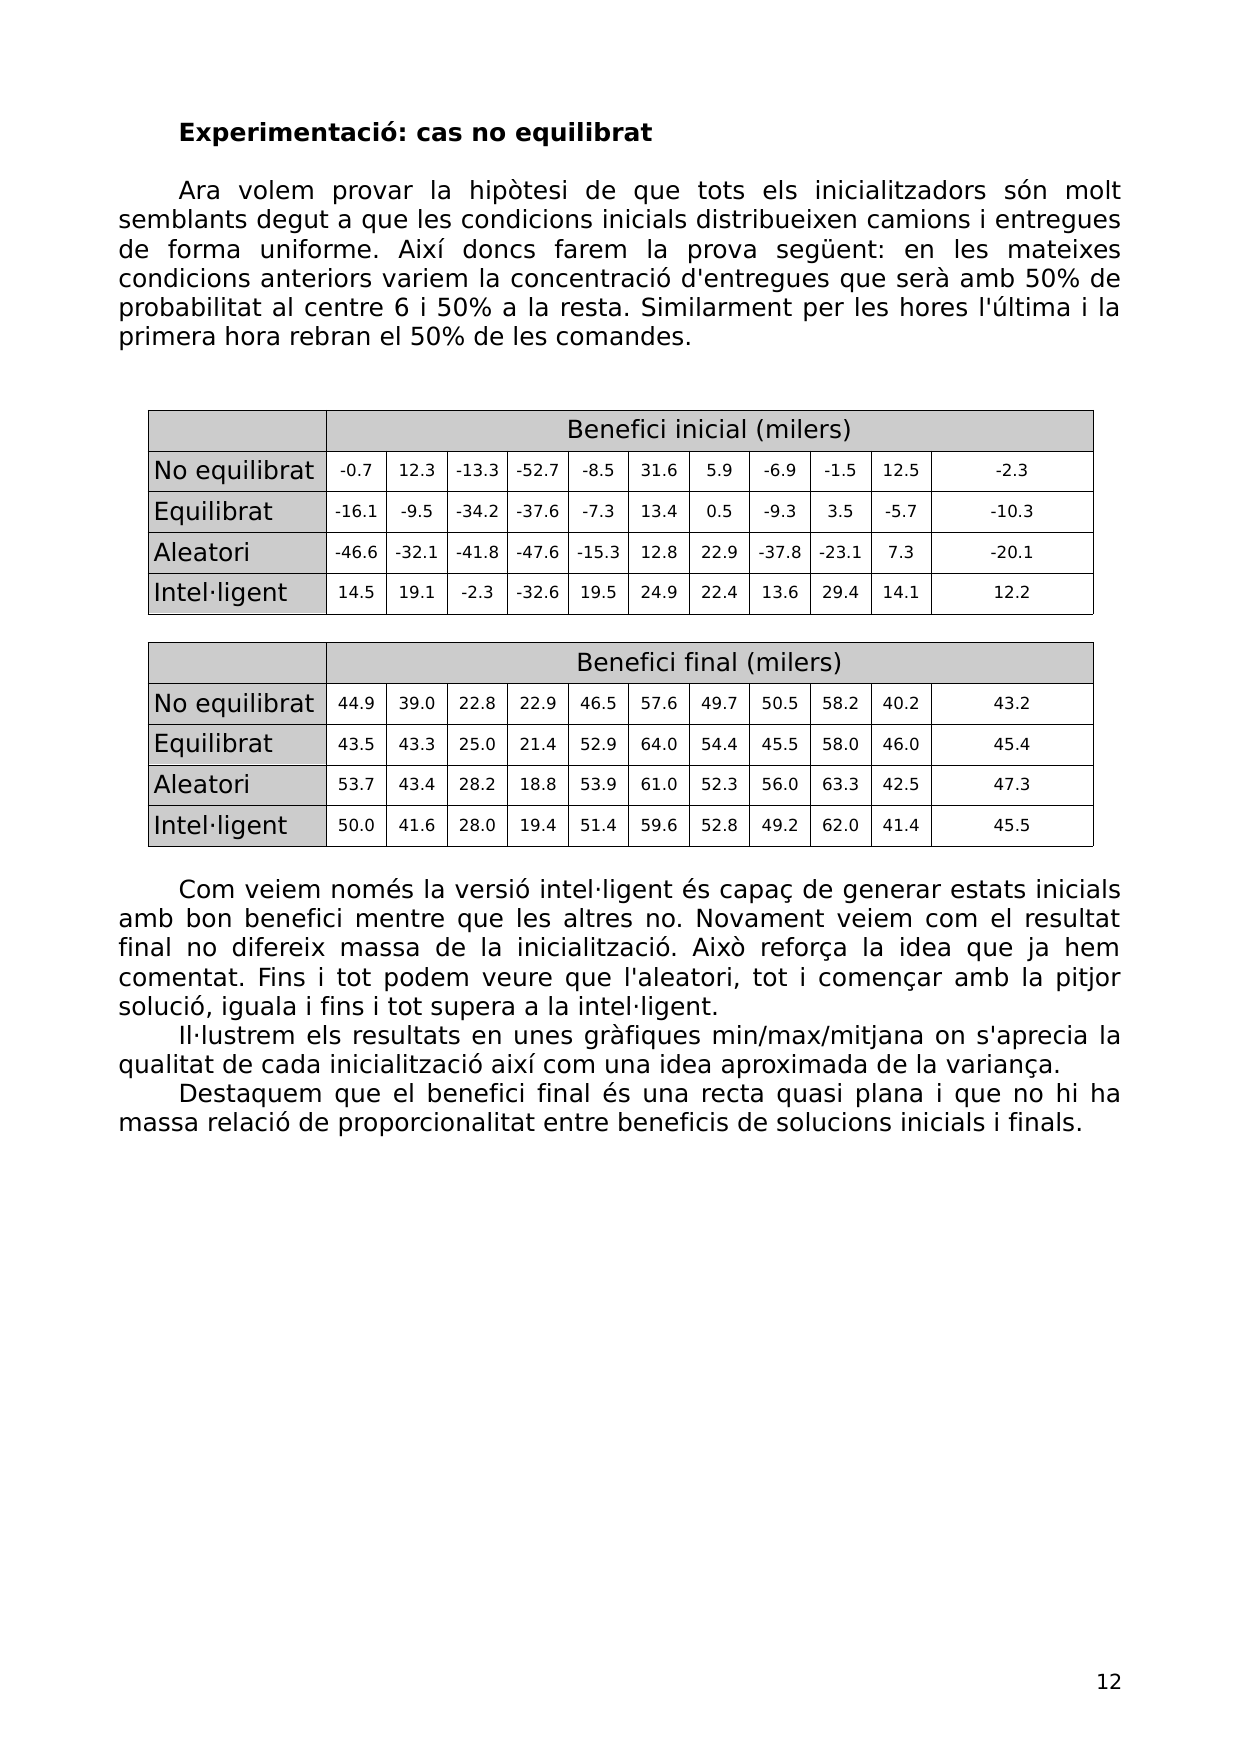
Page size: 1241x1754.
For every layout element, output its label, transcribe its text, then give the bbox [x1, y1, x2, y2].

table_cell 59.6 [629, 806, 689, 846]
table_cell 50.0 [327, 806, 386, 846]
table_cell 53.7 [327, 766, 386, 805]
table_cell 39.0 [387, 684, 447, 724]
table_cell 19.1 [387, 574, 447, 613]
table_cell 21.4 [508, 725, 568, 764]
table_cell 46.0 [872, 725, 931, 764]
table_cell Aleatori [149, 766, 326, 805]
table_cell Aleatori [149, 533, 326, 573]
table_cell -2.3 [448, 574, 507, 613]
table_cell 18.8 [508, 766, 568, 805]
table_cell -16.1 [327, 492, 386, 532]
table_cell 58.2 [811, 684, 871, 724]
table_cell 41.6 [387, 806, 447, 846]
table_cell 45.4 [932, 725, 1093, 764]
table_cell 62.0 [811, 806, 871, 846]
table_cell 22.9 [690, 533, 749, 573]
table_cell 3.5 [811, 492, 871, 532]
table_cell 41.4 [872, 806, 931, 846]
table_cell 19.4 [508, 806, 568, 846]
table_cell 43.4 [387, 766, 447, 805]
table_cell -9.5 [387, 492, 447, 532]
table_cell -15.3 [569, 533, 628, 573]
table_cell -20.1 [932, 533, 1093, 573]
table_cell 14.5 [327, 574, 386, 613]
table_cell -2.3 [932, 452, 1093, 491]
table_cell -23.1 [811, 533, 871, 573]
table_cell 63.3 [811, 766, 871, 805]
table_cell 12.2 [932, 574, 1093, 613]
table_cell 46.5 [569, 684, 628, 724]
table_cell 22.8 [448, 684, 507, 724]
table_cell 5.9 [690, 452, 749, 491]
table_cell 45.5 [932, 806, 1093, 846]
table_cell -6.9 [750, 452, 810, 491]
table_cell 47.3 [932, 766, 1093, 805]
table_cell No equilibrat [149, 452, 326, 491]
text Il·lustrem els resultats en unes gràfiques min/max/mitjana on s'aprecia la qualitat de cada inicialització així com una idea aproximada de la variança. [118, 1021, 1122, 1079]
table_cell 43.2 [932, 684, 1093, 724]
table_cell -7.3 [569, 492, 628, 532]
table_header Benefici inicial (milers) [327, 411, 1093, 451]
table_cell -37.6 [508, 492, 568, 532]
table_cell -0.7 [327, 452, 386, 491]
table_cell 19.5 [569, 574, 628, 613]
table_cell 31.6 [629, 452, 689, 491]
text Ara volem provar la hipòtesi de que tots els inicialitzadors són molt semblants degut a que les condicions inicials distribueixen camions i entregues de forma uniforme. Així doncs farem la prova següent: en les mateixes condicions anteriors variem la concentració d'entregues que serà amb 50% de probabilitat al centre 6 i 50% a la resta. Similarment per les hores l'última i la primera hora rebran el 50% de les comandes. [118, 176, 1122, 351]
table_cell -37.8 [750, 533, 810, 573]
table_cell 43.3 [387, 725, 447, 764]
table_cell -32.1 [387, 533, 447, 573]
table_cell 64.0 [629, 725, 689, 764]
table_cell Intel·ligent [149, 806, 326, 846]
table_cell -5.7 [872, 492, 931, 532]
table_cell 45.5 [750, 725, 810, 764]
table_cell -52.7 [508, 452, 568, 491]
table_cell Equilibrat [149, 725, 326, 764]
table_cell 28.2 [448, 766, 507, 805]
table_cell 14.1 [872, 574, 931, 613]
table_cell No equilibrat [149, 684, 326, 724]
table_header Benefici final (milers) [327, 643, 1093, 683]
table_cell 53.9 [569, 766, 628, 805]
table_cell -32.6 [508, 574, 568, 613]
table_cell 44.9 [327, 684, 386, 724]
table_cell -47.6 [508, 533, 568, 573]
table_cell -8.5 [569, 452, 628, 491]
table_cell 29.4 [811, 574, 871, 613]
table_header [149, 411, 326, 451]
table_cell 40.2 [872, 684, 931, 724]
table_cell -9.3 [750, 492, 810, 532]
table_cell 28.0 [448, 806, 507, 846]
table_cell 22.4 [690, 574, 749, 613]
table_cell -1.5 [811, 452, 871, 491]
table_cell Equilibrat [149, 492, 326, 532]
table_header [149, 643, 326, 683]
table_cell 25.0 [448, 725, 507, 764]
table_cell 13.4 [629, 492, 689, 532]
table_cell Intel·ligent [149, 574, 326, 613]
table_cell 43.5 [327, 725, 386, 764]
table_cell -34.2 [448, 492, 507, 532]
table_cell 54.4 [690, 725, 749, 764]
table_cell -13.3 [448, 452, 507, 491]
table_cell 12.8 [629, 533, 689, 573]
table_cell 0.5 [690, 492, 749, 532]
table_cell 13.6 [750, 574, 810, 613]
text Com veiem només la versió intel·ligent és capaç de generar estats inicials amb bon benefici mentre que les altres no. Novament veiem com el resultat final no difereix massa de la inicialització. Això reforça la idea que ja hem comentat. Fins i tot podem veure que l'aleatori, tot i començar amb la pitjor solució, iguala i fins i tot supera a la intel·ligent. [118, 875, 1122, 1021]
table_cell 7.3 [872, 533, 931, 573]
table_cell 52.9 [569, 725, 628, 764]
table_cell -46.6 [327, 533, 386, 573]
table_cell 58.0 [811, 725, 871, 764]
table_cell 52.3 [690, 766, 749, 805]
table_cell 57.6 [629, 684, 689, 724]
table_cell 56.0 [750, 766, 810, 805]
table_cell 61.0 [629, 766, 689, 805]
table_cell 52.8 [690, 806, 749, 846]
table_cell -41.8 [448, 533, 507, 573]
table_cell 12.5 [872, 452, 931, 491]
text Experimentació: cas no equilibrat [118, 118, 1122, 147]
table_cell 50.5 [750, 684, 810, 724]
table_cell 49.7 [690, 684, 749, 724]
table_cell 51.4 [569, 806, 628, 846]
table_cell 24.9 [629, 574, 689, 613]
table_cell 12.3 [387, 452, 447, 491]
table_cell 42.5 [872, 766, 931, 805]
table_cell 49.2 [750, 806, 810, 846]
text Destaquem que el benefici final és una recta quasi plana i que no hi ha massa relació de proporcionalitat entre beneficis de solucions inicials i finals. [118, 1079, 1122, 1138]
table_cell 22.9 [508, 684, 568, 724]
table_cell -10.3 [932, 492, 1093, 532]
